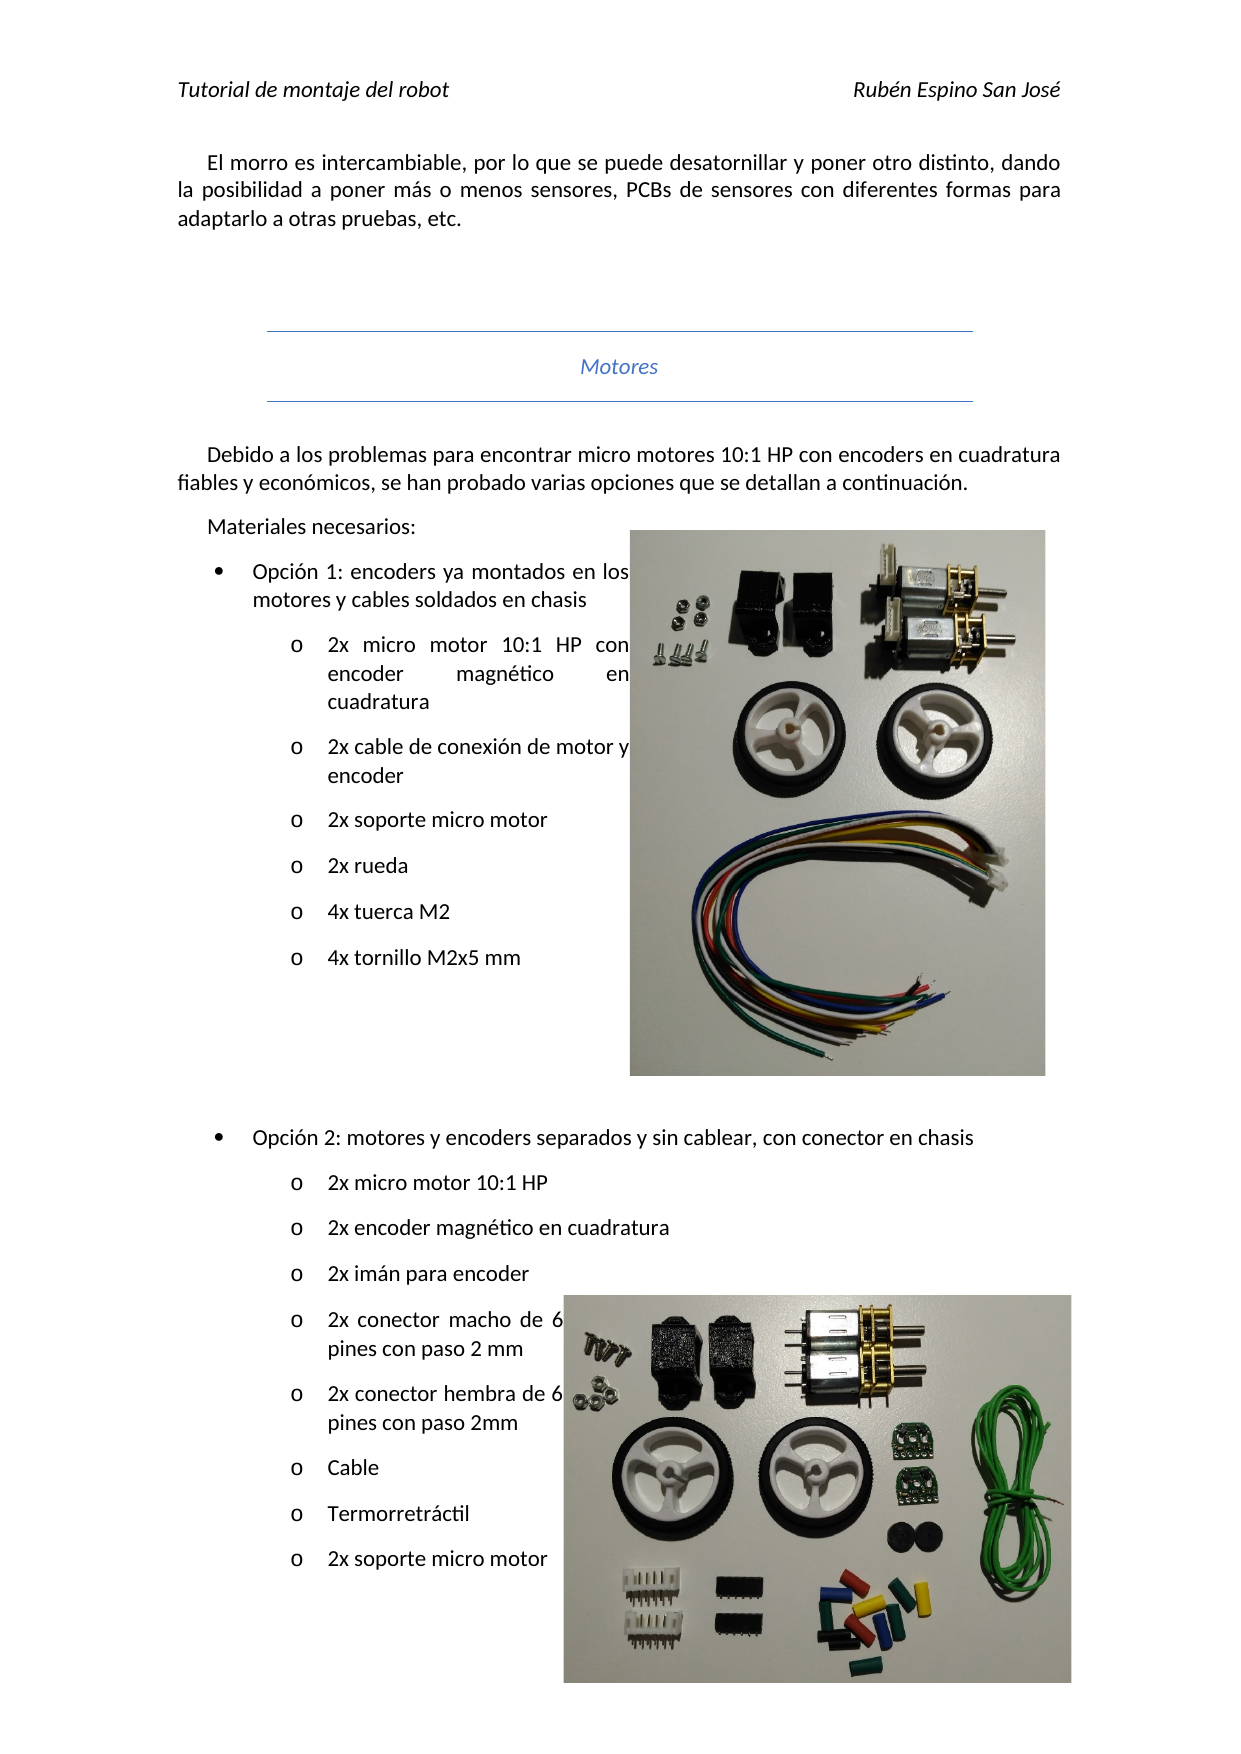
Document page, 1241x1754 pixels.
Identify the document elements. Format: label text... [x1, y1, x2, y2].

text Materiales necesarios: [177, 512, 1063, 541]
list 2x imán para encoder [290, 1259, 1063, 1288]
list [1046, 806, 1063, 835]
list [1046, 851, 1063, 881]
list [1046, 943, 1063, 972]
list 2x micro motor 10:1 HP con encoder magnético en cuadratura [290, 630, 629, 715]
list 2x soporte micro motor [290, 1544, 563, 1574]
text Debido a los problemas para encontrar micro motores 10:1 HP con encoders en cuadratura fiables y económicos, se han probado varias opciones que se detallan a continuación. [177, 440, 1063, 496]
list 4x tornillo M2x5 mm [290, 943, 629, 972]
list 4x tuerca M2 [290, 897, 629, 926]
list 2x conector macho de 6 pines con paso 2 mm [290, 1305, 563, 1362]
list [1046, 630, 1063, 715]
text El morro es intercambiable, por lo que se puede desatornillar y poner otro distinto, dando la posibilidad a poner más o menos sensores, PCBs de sensores con diferentes formas para adaptarlo a otras pruebas, etc. [177, 148, 1063, 232]
list [1046, 732, 1063, 789]
list 2x conector hembra de 6 pines con paso 2mm [290, 1379, 563, 1436]
list 2x rueda [290, 851, 629, 881]
list Opción 1: encoders ya montados en los motores y cables soldados en chasis [215, 557, 629, 613]
list Cable [290, 1453, 563, 1482]
list Termorretráctil [290, 1499, 563, 1528]
list 2x micro motor 10:1 HP [290, 1168, 1063, 1197]
list Opción 2: motores y encoders separados y sin cablear, con conector en chasis [215, 1123, 1063, 1151]
list 2x encoder magnético en cuadratura [290, 1213, 1063, 1243]
list 2x soporte micro motor [290, 806, 629, 835]
list [1046, 897, 1063, 926]
list 2x cable de conexión de motor y encoder [290, 732, 629, 789]
text Motores [267, 332, 973, 401]
